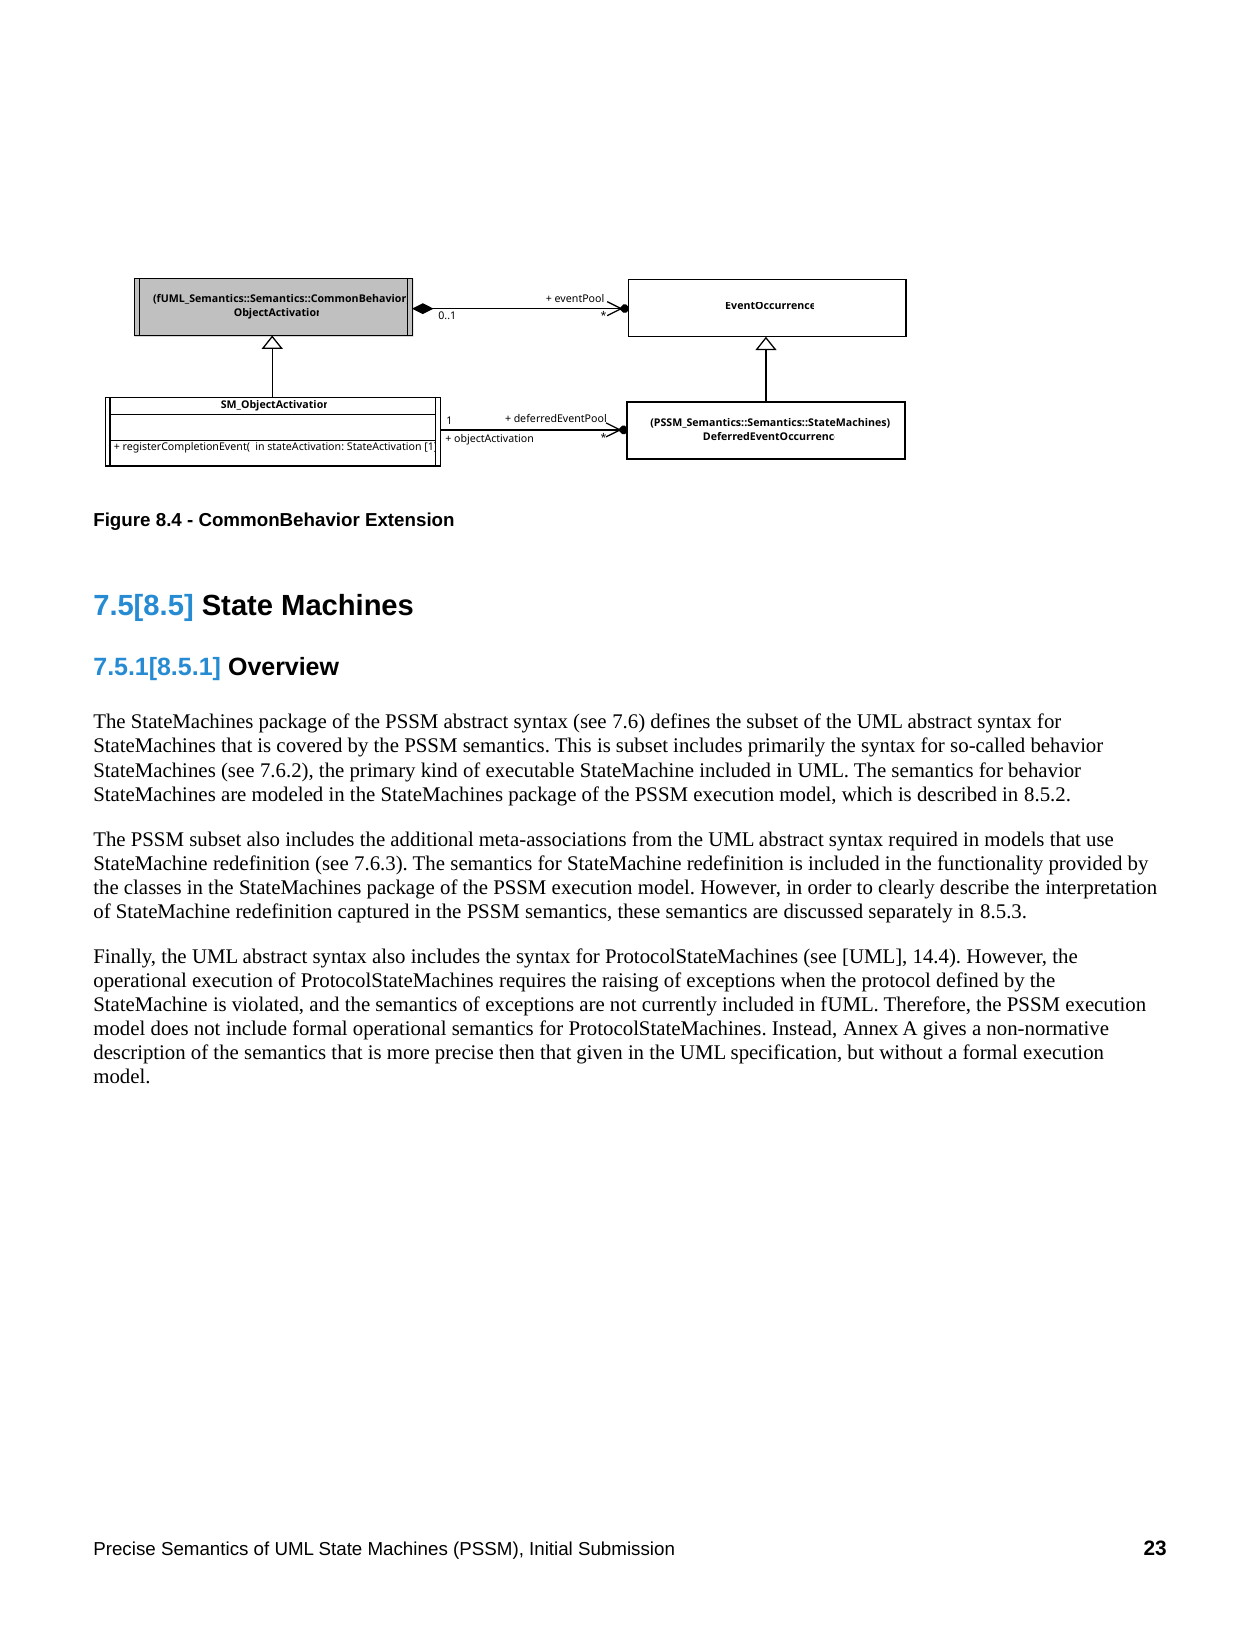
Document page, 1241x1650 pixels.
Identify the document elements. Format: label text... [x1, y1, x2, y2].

subtitle Overview [93, 651, 1164, 680]
text Finally, the UML abstract syntax also includes the syntax for ProtocolStateMachines (see [UML], 14.4). However, the operational execution of ProtocolStateMachines requires the raising of exceptions when the protocol defined by the StateMachine is violated, and the semantics of exceptions are not currently included in fUML. Therefore, the PSSM execution model does not include formal operational semantics for ProtocolStateMachines. Instead, Annex A gives a non-normative description of the semantics that is more precise then that given in the UML specification, but without a formal execution model. [93, 944, 1164, 1088]
text The StateMachines package of the PSSM abstract syntax (see 7.6) defines the subset of the UML abstract syntax for StateMachines that is covered by the PSSM semantics. This is subset includes primarily the syntax for so-called behavior StateMachines (see 7.6.2), the primary kind of executable StateMachine included in UML. The semantics for behavior StateMachines are modeled in the StateMachines package of the PSSM execution model, which is described in 8.5.2. [93, 709, 1164, 806]
text Figure 8.4 - CommonBehavior Extension [93, 509, 1070, 530]
subtitle State Machines [93, 586, 1164, 622]
text The PSSM subset also includes the additional meta-associations from the UML abstract syntax required in models that use StateMachine redefinition (see 7.6.3). The semantics for StateMachine redefinition is included in the functionality provided by the classes in the StateMachines package of the PSSM execution model. However, in order to clearly describe the interpretation of StateMachine redefinition captured in the PSSM semantics, these semantics are discussed separately in 8.5.3. [93, 827, 1164, 923]
